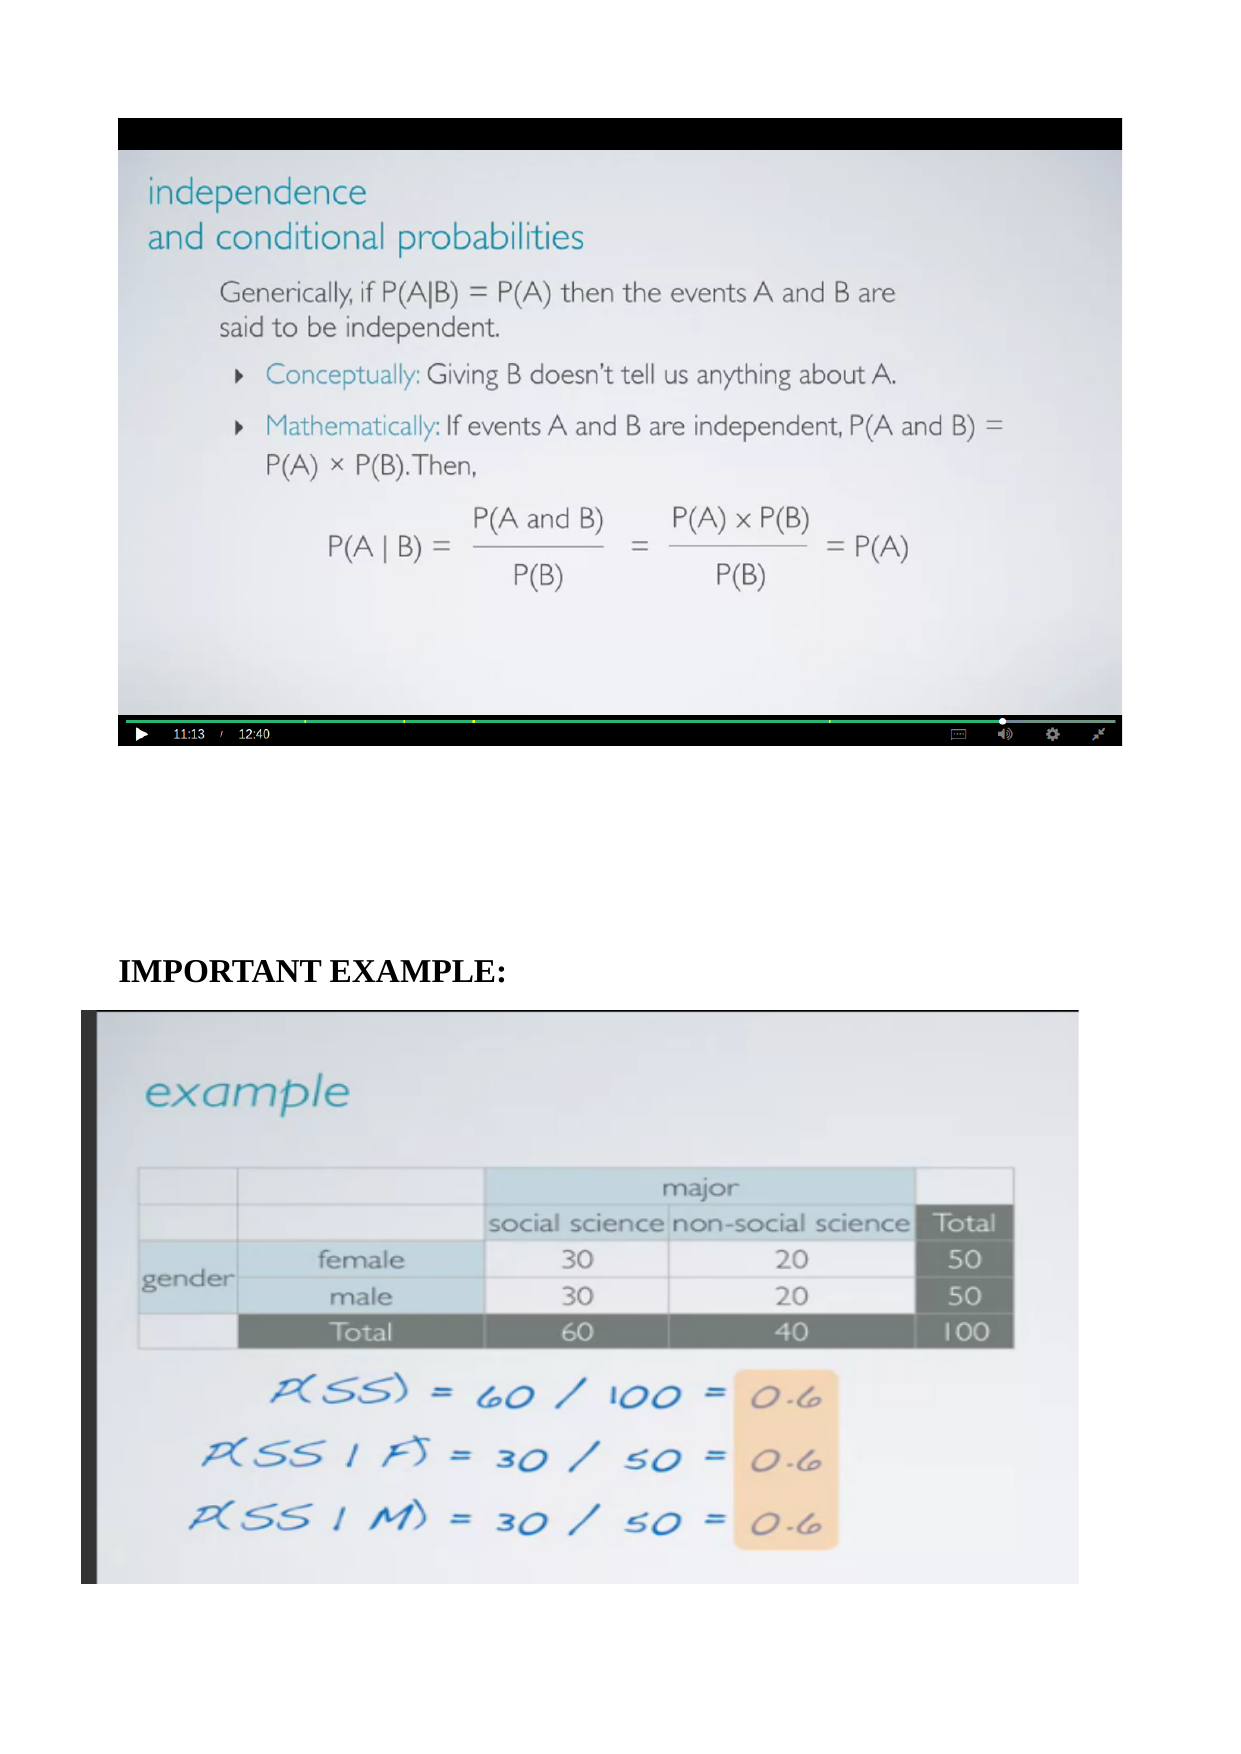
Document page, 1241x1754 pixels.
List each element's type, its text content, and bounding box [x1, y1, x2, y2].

picture [118, 118, 1123, 746]
text IMPORTANT EXAMPLE: [118, 951, 1122, 990]
picture [81, 1010, 1079, 1584]
